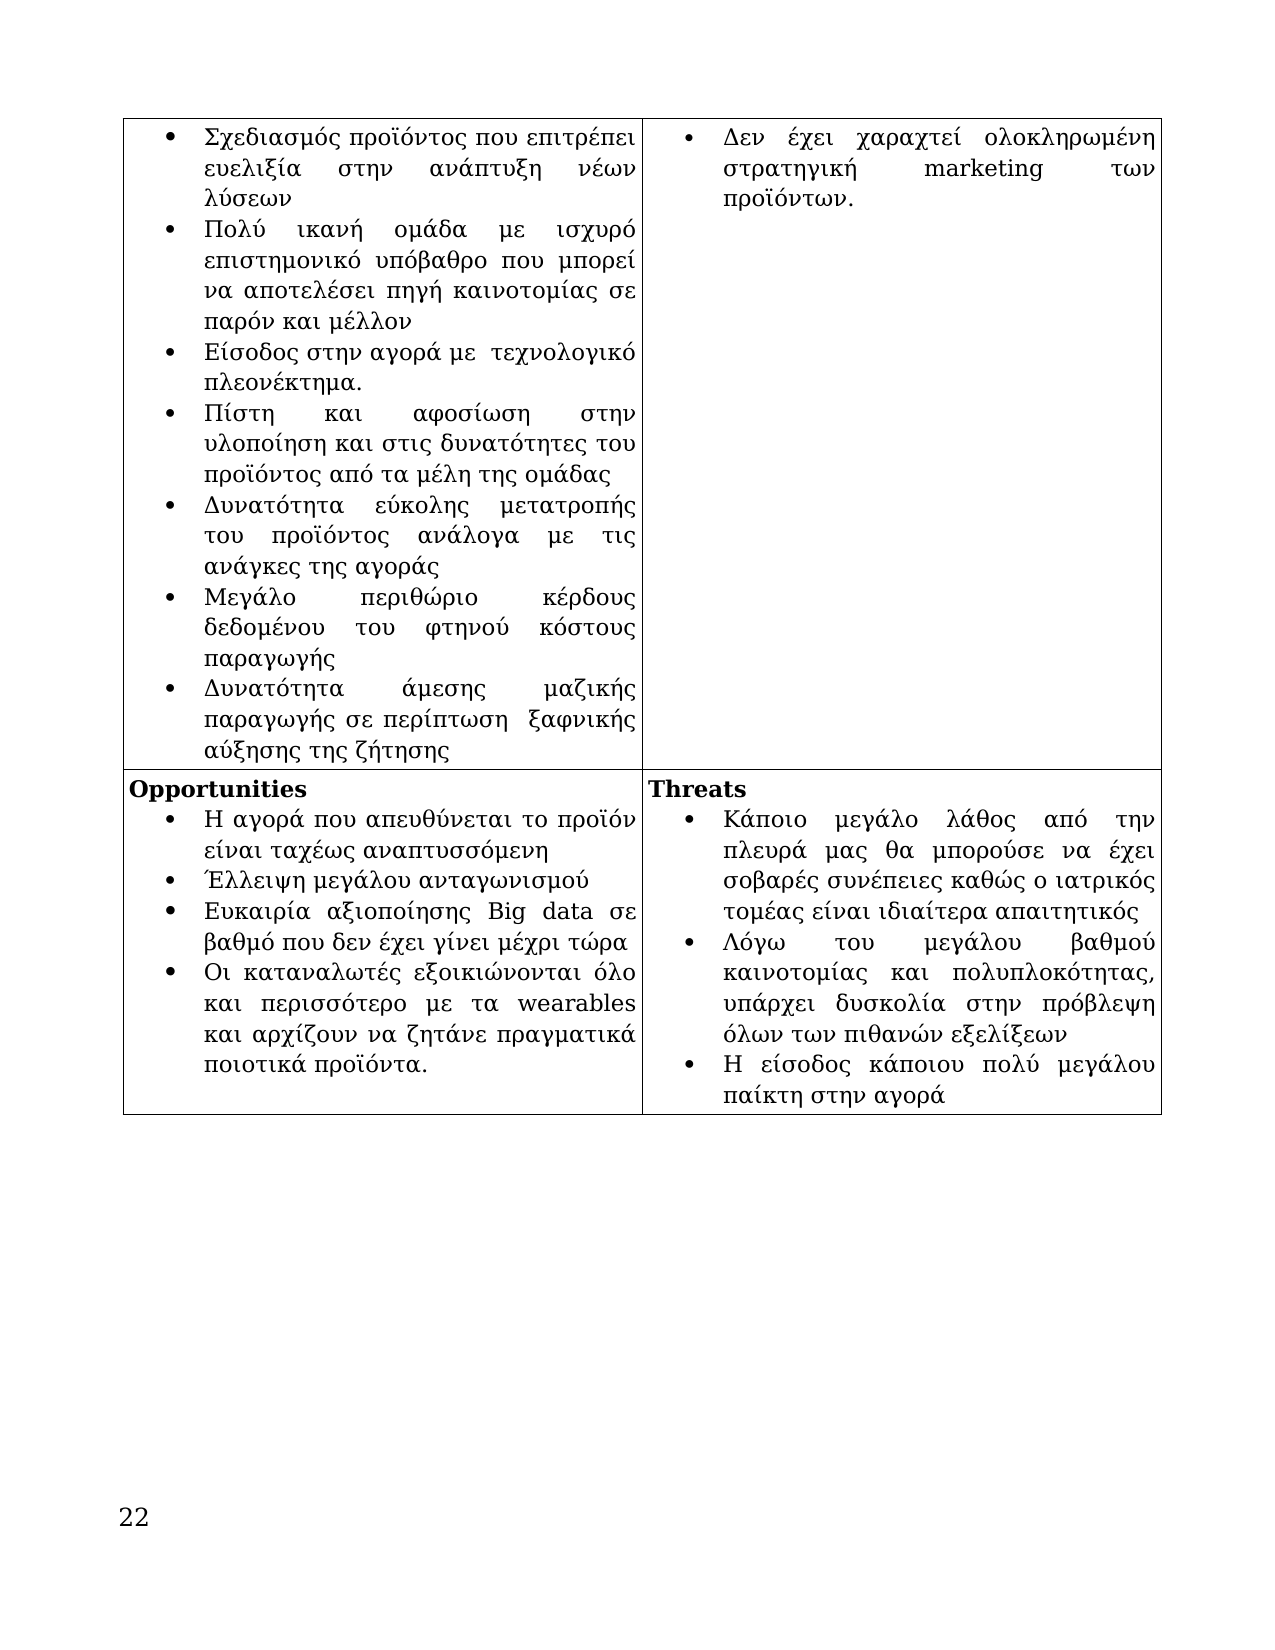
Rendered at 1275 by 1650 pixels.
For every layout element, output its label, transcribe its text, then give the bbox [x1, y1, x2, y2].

table_cell Opportunities Η αγορά που απευθύνεται το προϊόν είναι ταχέως αναπτυσσόμενη Έλλειψη μεγάλου ανταγωνισμού Ευκαιρία αξιοποίησης Big data σε βαθμό που δεν έχει γίνει μέχρι τώρα Οι καταναλωτές εξοικιώνονται όλο και περισσότερο με τα wearables και αρχίζουν να ζητάνε πραγματικά ποιοτικά προϊόντα. [124, 770, 642, 1114]
table_cell Threats Κάποιο μεγάλο λάθος από την πλευρά μας θα μπορούσε να έχει σοβαρές συνέπειες καθώς ο ιατρικός τομέας είναι ιδιαίτερα απαιτητικός Λόγω του μεγάλου βαθμού καινοτομίας και πολυπλοκότητας, υπάρχει δυσκολία στην πρόβλεψη όλων των πιθανών εξελίξεων Η είσοδος κάποιου πολύ μεγάλου παίκτη στην αγορά [643, 770, 1161, 1114]
table_header Strengths Υψηλός βαθμός καινοτομίας προϊόντος Υιοθέτηση παραγωγικών διαδικασιών που κρατάνε το κόστος σε χαμηλά επίπεδα Σχεδιασμός προϊόντος που επιτρέπει ευελιξία στην ανάπτυξη νέων λύσεων Πολύ ικανή ομάδα με ισχυρό επιστημονικό υπόβαθρο που μπορεί να αποτελέσει πηγή καινοτομίας σε παρόν και μέλλον Είσοδος στην αγορά με τεχνολογικό πλεονέκτημα. Πίστη και αφοσίωση στην υλοποίηση και στις δυνατότητες του προϊόντος από τα μέλη της ομάδας Δυνατότητα εύκολης μετατροπής του προϊόντος ανάλογα με τις ανάγκες της αγοράς Μεγάλο περιθώριο κέρδους δεδομένου του φτηνού κόστους παραγωγής Δυνατότητα άμεσης μαζικής παραγωγής σε περίπτωση ξαφνικής αύξησης της ζήτησης [124, 119, 642, 769]
table_header Weaknesses Περιορισμένοι πόροι στην διάθεση μας Πολύ μεγάλος όγκος δεδομένων που απαιτεί ιδιαίτερη μεταχείριση και προσοχή Δεν έχει χαραχτεί ολοκληρωμένη στρατηγική marketing των προϊόντων. [643, 119, 1161, 769]
